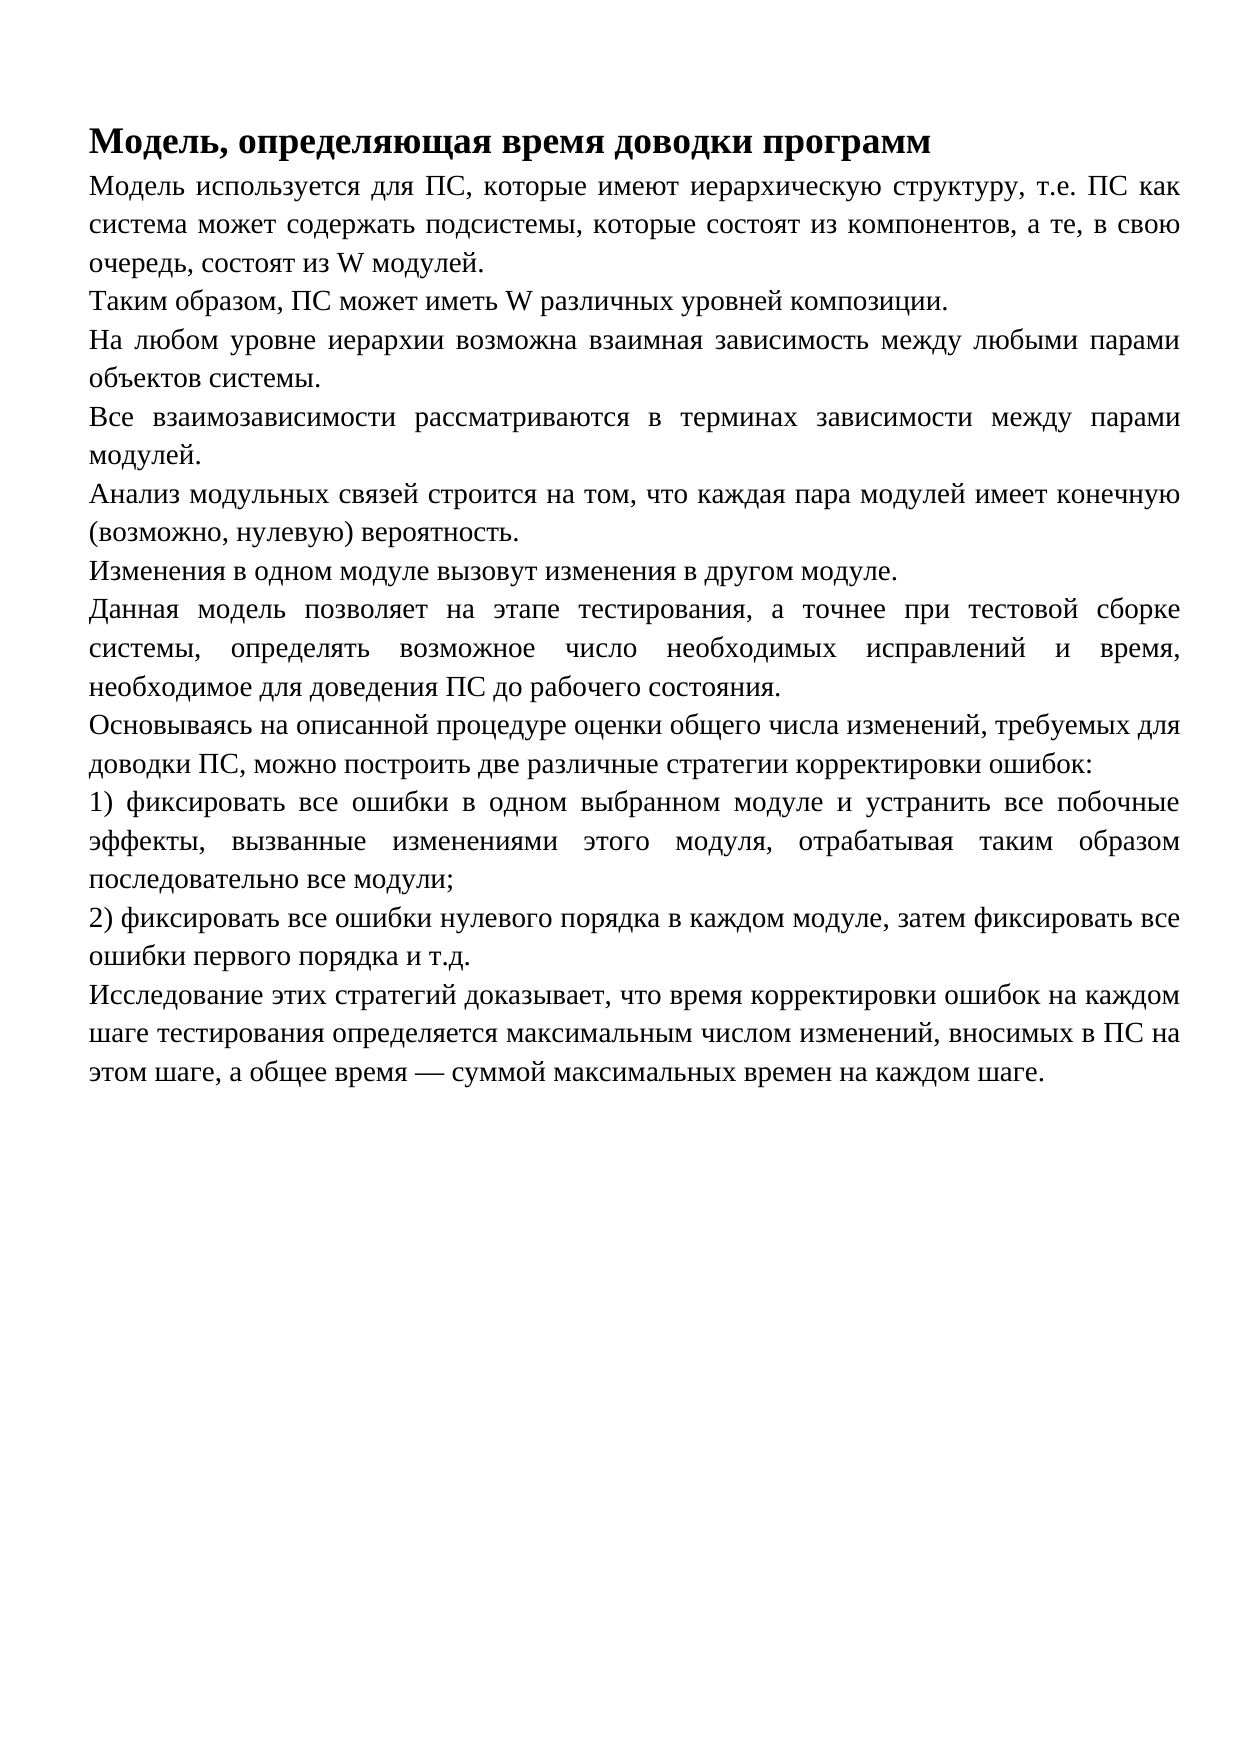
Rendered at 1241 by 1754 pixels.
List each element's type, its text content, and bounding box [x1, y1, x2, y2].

text Изменения в одном модуле вызовут изменения в другом модуле. [89, 553, 1181, 587]
text Основываясь на описанной процедуре оценки общего числа изменений, требуемых для доводки ПС, можно построить две различные стратегии корректировки ошибок: [89, 707, 1181, 779]
text Анализ модульных связей строится на том, что каждая пара модулей имеет конечную (возможно, нулевую) вероятность. [89, 476, 1181, 548]
text 2) фиксировать все ошибки нулевого порядка в каждом модуле, затем фиксировать все ошибки первого порядка и т.д. [89, 900, 1181, 972]
text 1) фиксировать все ошибки в одном выбранном модуле и устранить все побочные эффекты, вызванные изменениями этого модуля, отрабатывая таким образом последовательно все модули; [89, 784, 1181, 895]
text Все взаимозависимости рассматриваются в терминах зависимости между парами модулей. [89, 399, 1181, 471]
text Модель, определяющая время доводки программ [89, 118, 1181, 161]
text Данная модель позволяет на этапе тестирования, а точнее при тестовой сборке системы, определять возможное число необходимых исправлений и время, необходимое для доведения ПС до рабочего состояния. [89, 592, 1181, 702]
text Таким образом, ПС может иметь W различных уровней композиции. [89, 283, 1181, 317]
text Модель используется для ПС, которые имеют иерархическую структуру, т.е. ПС как система может содержать подсистемы, которые состоят из компонентов, а те, в свою очередь, состоят из W модулей. [89, 168, 1181, 278]
text Исследование этих стратегий доказывает, что время корректировки ошибок на каждом шаге тестирования определяется максимальным числом изменений, вносимых в ПС на этом шаге, а общее время — суммой максимальных времен на каждом шаге. [89, 977, 1181, 1088]
text На любом уровне иерархии возможна взаимная зависимость между любыми парами объектов системы. [89, 322, 1181, 394]
